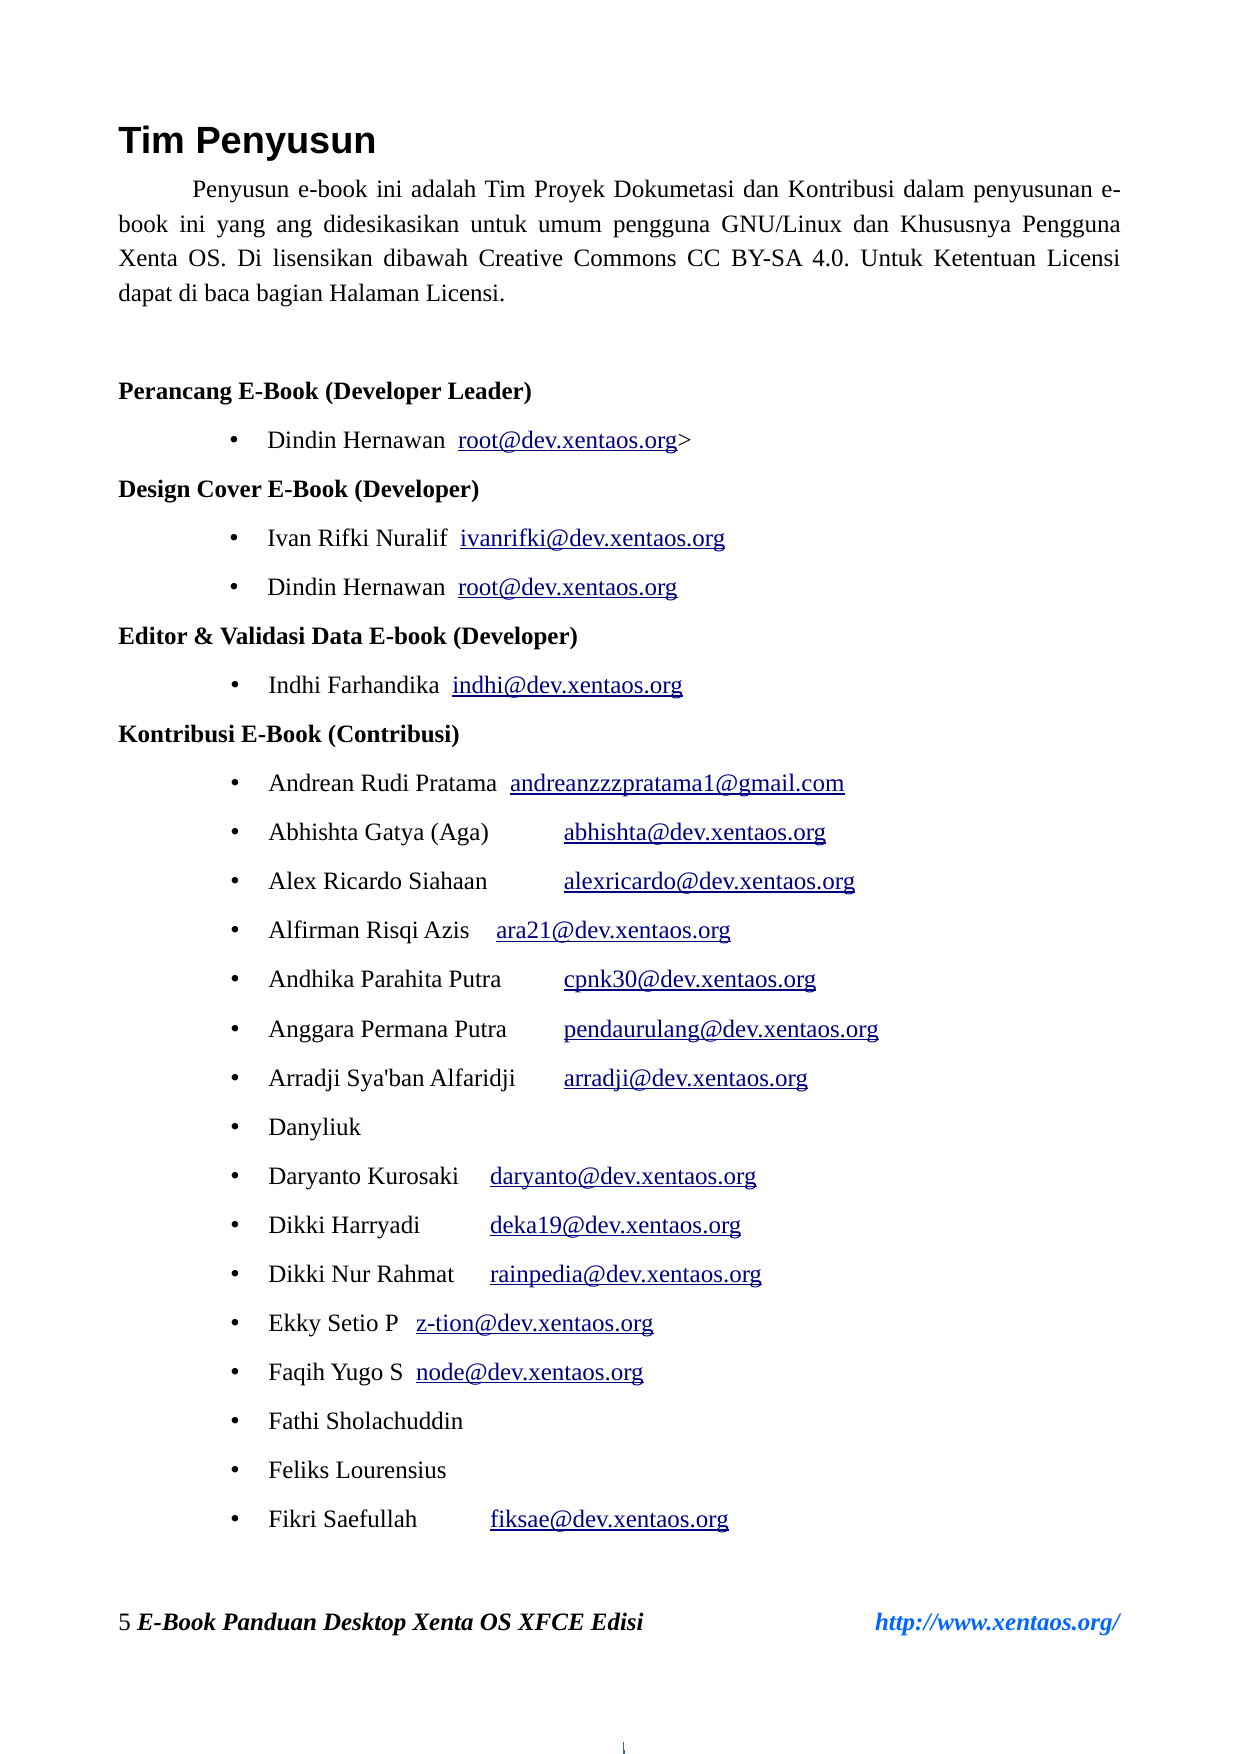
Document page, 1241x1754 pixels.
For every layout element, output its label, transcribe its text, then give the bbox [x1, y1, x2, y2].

list Alex Ricardo Siahaan alexricardo@dev.xentaos.org [231, 866, 1122, 895]
text Editor & Validasi Data E-book (Developer) [118, 621, 1122, 650]
list Faqih Yugo S node@dev.xentaos.org [231, 1357, 1122, 1386]
list Fikri Saefullah fiksae@dev.xentaos.org [231, 1504, 1122, 1533]
list Ivan Rifki Nuralif ivanrifki@dev.xentaos.org [229, 523, 1122, 552]
list Andrean Rudi Pratama andreanzzzpratama1@gmail.com [231, 768, 1122, 797]
list Dindin Hernawan root@dev.xentaos.org> [229, 425, 1122, 454]
list Daryanto Kurosaki daryanto@dev.xentaos.org [231, 1161, 1122, 1189]
list Fathi Sholachuddin [231, 1406, 1122, 1435]
list Anggara Permana Putra pendaurulang@dev.xentaos.org [231, 1014, 1122, 1042]
subtitle Tim Penyusun [118, 118, 1122, 162]
list Dikki Harryadi deka19@dev.xentaos.org [231, 1210, 1122, 1239]
list Danyliuk [231, 1112, 1122, 1141]
list Abhishta Gatya (Aga) abhishta@dev.xentaos.org [231, 817, 1122, 846]
list Dikki Nur Rahmat rainpedia@dev.xentaos.org [231, 1259, 1122, 1288]
list Arradji Sya'ban Alfaridji arradji@dev.xentaos.org [231, 1063, 1122, 1091]
text Perancang E-Book (Developer Leader) [118, 376, 1122, 404]
list Andhika Parahita Putra cpnk30@dev.xentaos.org [231, 964, 1122, 993]
list Dindin Hernawan root@dev.xentaos.org [229, 572, 1122, 601]
list Indhi Farhandika indhi@dev.xentaos.org [231, 670, 1122, 699]
text Kontribusi E-Book (Contribusi) [118, 719, 1122, 748]
list Ekky Setio P z-tion@dev.xentaos.org [231, 1308, 1122, 1337]
text Design Cover E-Book (Developer) [118, 474, 1122, 503]
list Feliks Lourensius [231, 1455, 1122, 1484]
text Penyusun e-book ini adalah Tim Proyek Dokumetasi dan Kontribusi dalam penyusunan e-book ini yang ang didesikasikan untuk umum pengguna GNU/Linux dan Khususnya Pengguna Xenta OS. Di lisensikan dibawah Creative Commons CC BY-SA 4.0. Untuk Ketentuan Licensi dapat di baca bagian Halaman Licensi. [118, 174, 1122, 306]
list Alfirman Risqi Azis ara21@dev.xentaos.org [231, 916, 1122, 944]
